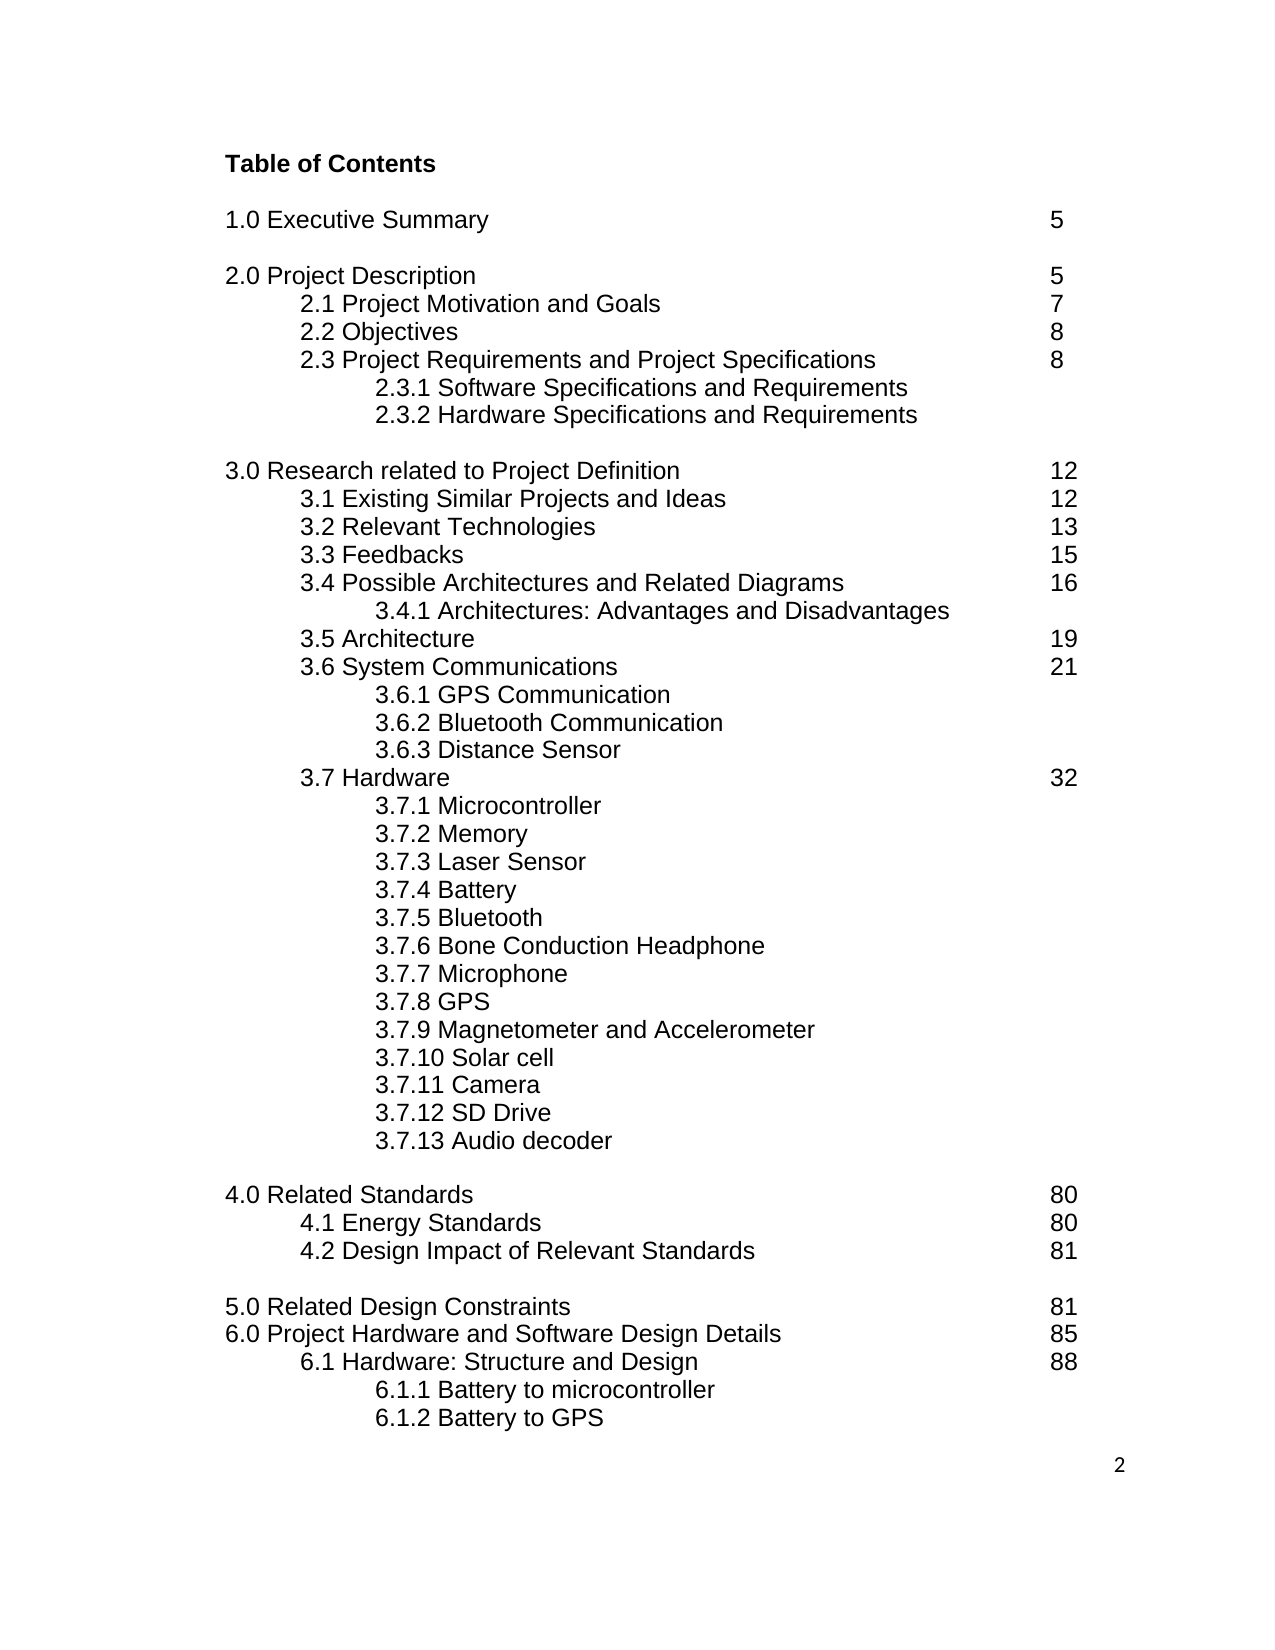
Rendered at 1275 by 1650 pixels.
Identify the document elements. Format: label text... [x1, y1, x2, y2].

text 3.7.9 Magnetometer and Accelerometer [300, 1015, 1125, 1043]
text 3.7.10 Solar cell [300, 1043, 1125, 1071]
text 2.3 Project Requirements and Project Specifications 8 [225, 345, 1125, 373]
text 3.6.2 Bluetooth Communication [300, 708, 1125, 736]
text 2.1 Project Motivation and Goals 7 [225, 289, 1125, 317]
text 2.2 Objectives 8 [225, 317, 1125, 345]
text 3.7.5 Bluetooth [300, 904, 1125, 932]
text 3.4 Possible Architectures and Related Diagrams 16 [225, 569, 1125, 597]
text 3.2 Relevant Technologies 13 [225, 513, 1125, 541]
text 6.1.1 Battery to microcontroller [300, 1376, 1125, 1404]
text 3.7.4 Battery [300, 876, 1125, 904]
text 3.0 Research related to Project Definition 12 [225, 457, 1125, 485]
text 6.1 Hardware: Structure and Design 88 [225, 1348, 1125, 1376]
text 3.7 Hardware 32 [225, 764, 1125, 792]
text 4.0 Related Standards 80 [225, 1181, 1125, 1208]
text 3.7.6 Bone Conduction Headphone [300, 932, 1125, 959]
text 3.7.3 Laser Sensor [300, 848, 1125, 876]
text 3.4.1 Architectures: Advantages and Disadvantages [300, 597, 1125, 624]
text 3.7.8 GPS [300, 987, 1125, 1015]
text 6.1.2 Battery to GPS [300, 1404, 1125, 1432]
text 3.6 System Communications 21 [225, 652, 1125, 680]
text 3.7.7 Microphone [300, 959, 1125, 987]
text 3.7.12 SD Drive [300, 1099, 1125, 1127]
text 3.5 Architecture 19 [300, 624, 1125, 652]
text 3.7.1 Microcontroller [300, 792, 1125, 820]
text 3.6.1 GPS Communication [300, 680, 1125, 708]
text 2.0 Project Description 5 [225, 262, 1125, 289]
text 6.0 Project Hardware and Software Design Details 85 [225, 1320, 1125, 1348]
text 3.7.11 Camera [300, 1071, 1125, 1099]
text 3.6.3 Distance Sensor [300, 736, 1125, 764]
text 2.3.1 Software Specifications and Requirements [300, 373, 1125, 401]
text 4.2 Design Impact of Relevant Standards 81 [225, 1236, 1125, 1264]
text 3.7.13 Audio decoder [300, 1127, 1125, 1155]
text 2.3.2 Hardware Specifications and Requirements [300, 401, 1125, 429]
text 4.1 Energy Standards 80 [225, 1208, 1125, 1236]
text 1.0 Executive Summary 5 [225, 206, 1125, 234]
text Table of Contents [225, 150, 1125, 178]
text 5.0 Related Design Constraints 81 [225, 1292, 1125, 1320]
text 3.1 Existing Similar Projects and Ideas 12 [225, 485, 1125, 513]
text 3.3 Feedbacks 15 [225, 541, 1125, 569]
text 3.7.2 Memory [300, 820, 1125, 848]
